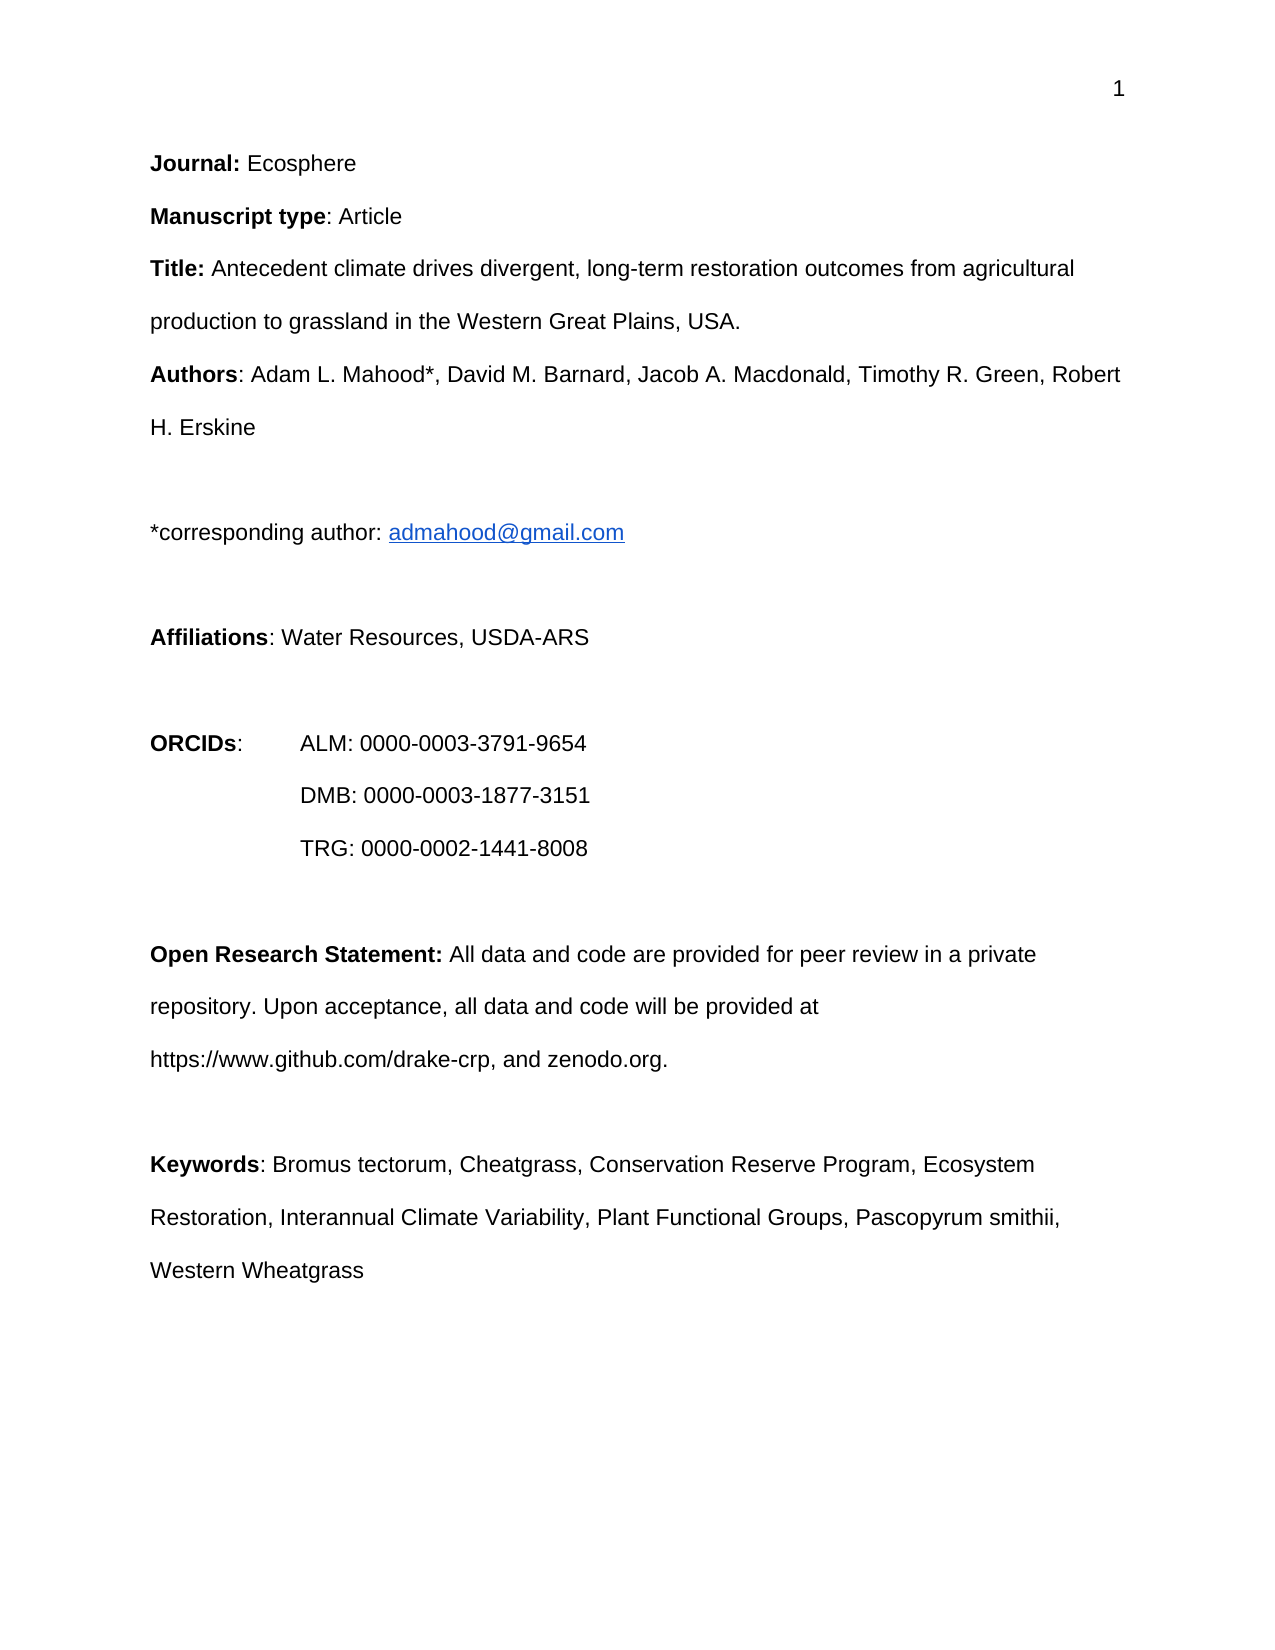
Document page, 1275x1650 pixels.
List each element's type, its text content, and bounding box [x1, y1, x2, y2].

text Manuscript type: Article [150, 203, 1125, 229]
text Journal: Ecosphere [150, 150, 1125, 176]
text TRG: 0000-0002-1441-8008 [150, 835, 1125, 862]
text *corresponding author: admahood@gmail.com [150, 519, 1125, 545]
text Title: Antecedent climate drives divergent, long-term restoration outcomes from agricultural production to grassland in the Western Great Plains, USA. [150, 255, 1125, 334]
text Affiliations: Water Resources, USDA-ARS [150, 624, 1125, 651]
text Authors: Adam L. Mahood*, David M. Barnard, Jacob A. Macdonald, Timothy R. Green, Robert H. Erskine [150, 361, 1125, 440]
text ORCIDs: ALM: 0000-0003-3791-9654 [150, 730, 1125, 756]
text DMB: 0000-0003-1877-3151 [150, 782, 1125, 809]
text Keywords: Bromus tectorum, Cheatgrass, Conservation Reserve Program, Ecosystem Restoration, Interannual Climate Variability, Plant Functional Groups, Pascopyrum smithii, Western Wheatgrass [150, 1151, 1125, 1283]
text Open Research Statement: All data and code are provided for peer review in a private repository. Upon acceptance, all data and code will be provided at https://www.github.com/drake-crp, and zenodo.org. [150, 941, 1125, 1072]
